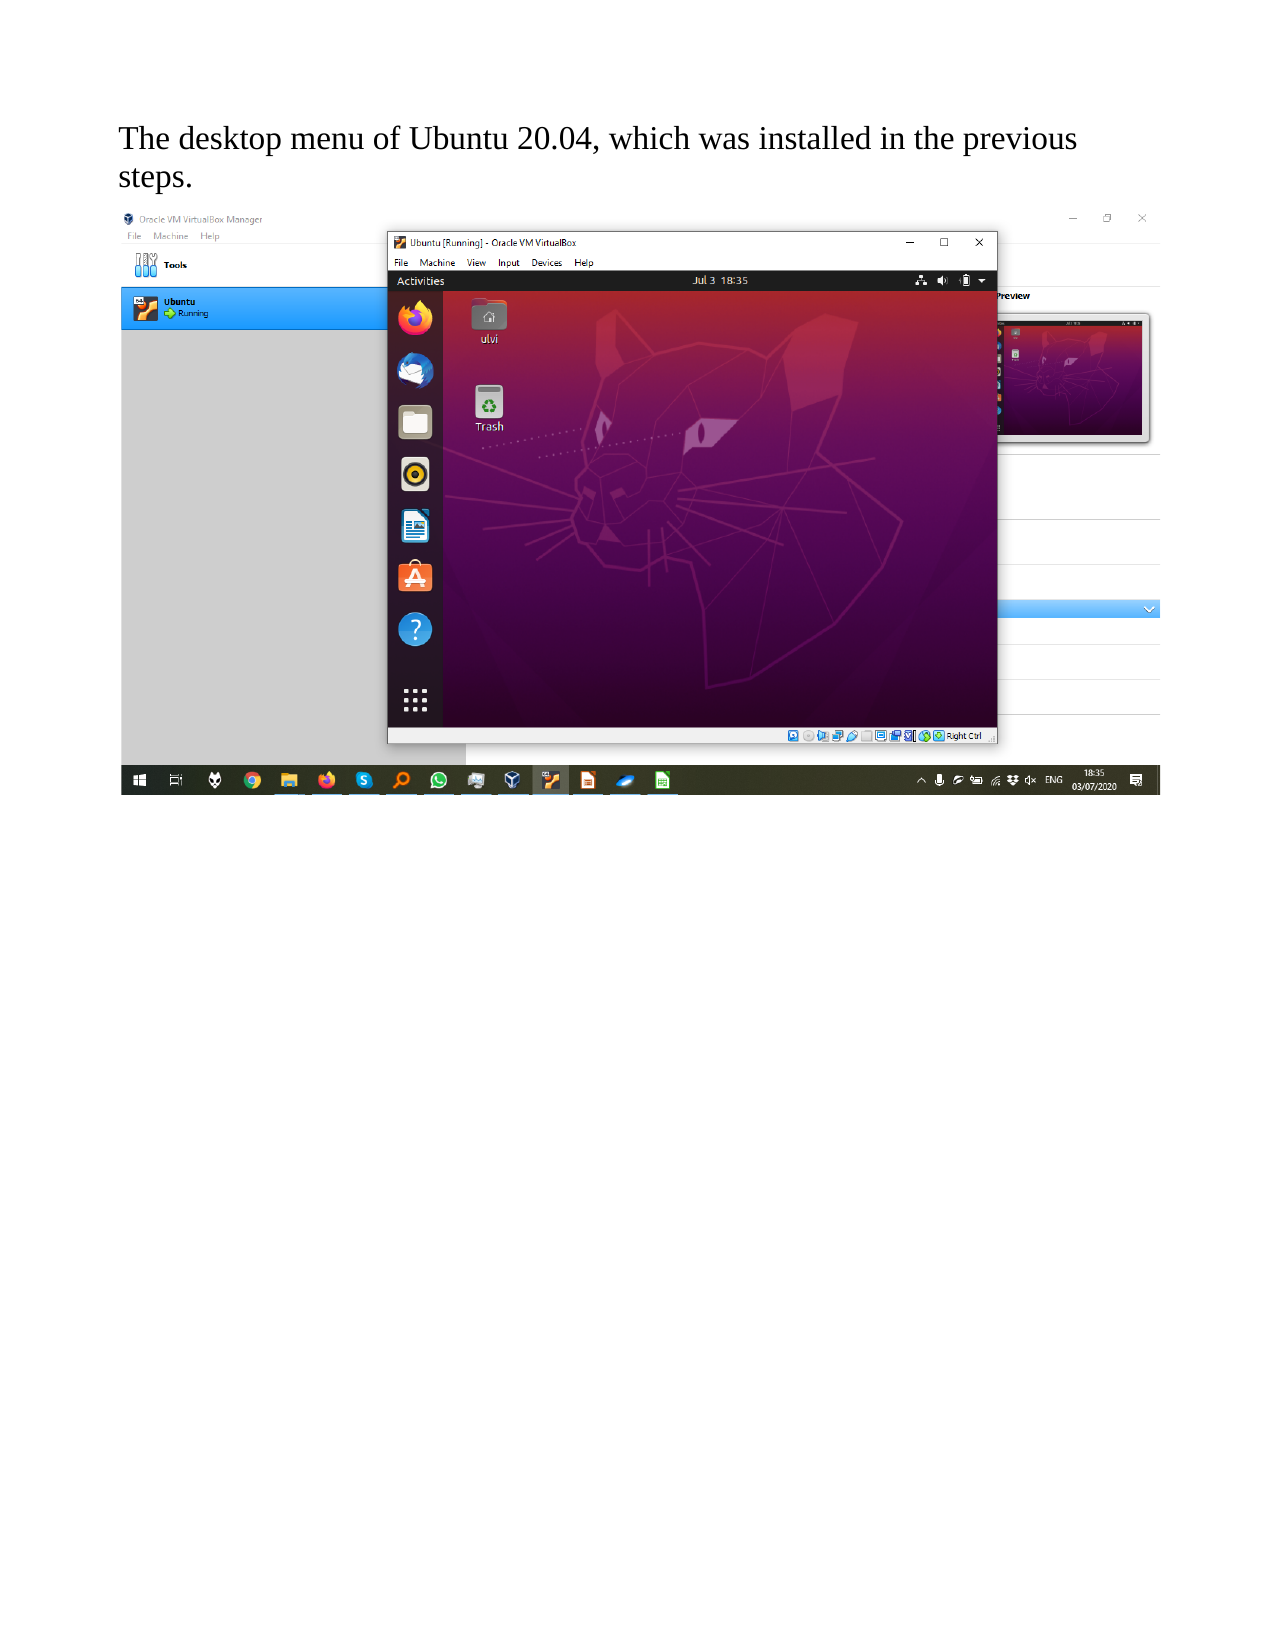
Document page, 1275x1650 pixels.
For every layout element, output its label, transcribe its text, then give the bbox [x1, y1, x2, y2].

text The desktop menu of Ubuntu 20.04, which was installed in the previous steps. [118, 118, 1157, 195]
picture [121, 210, 1161, 795]
